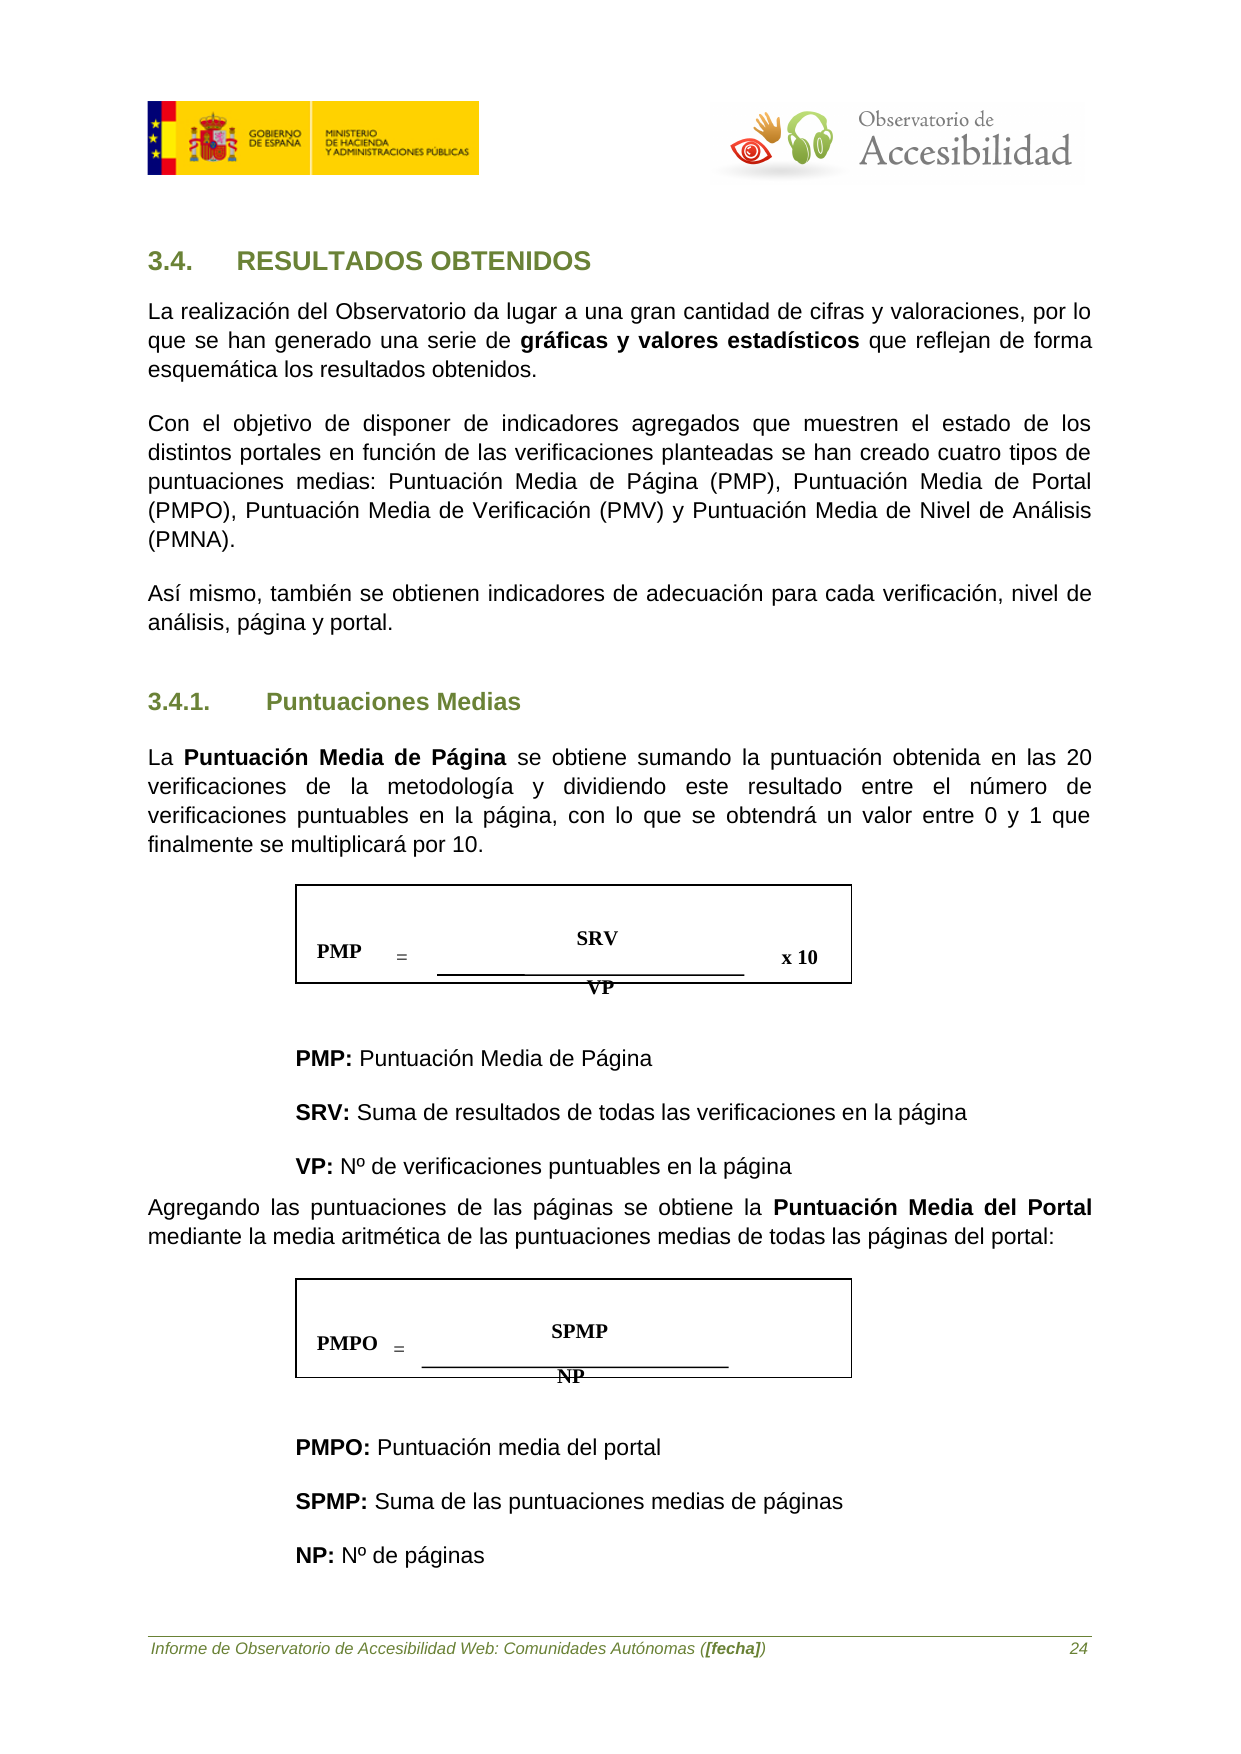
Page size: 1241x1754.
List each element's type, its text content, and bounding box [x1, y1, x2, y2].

text PMP: Puntuación Media de Página [295, 1045, 1092, 1071]
text La realización del Observatorio da lugar a una gran cantidad de cifras y valoraciones, por lo que se han generado una serie de gráficas y valores estadísticos que reflejan de forma esquemática los resultados obtenidos. [148, 298, 1092, 382]
text La Puntuación Media de Página se obtiene sumando la puntuación obtenida en las 20 verificaciones de la metodología y dividiendo este resultado entre el número de verificaciones puntuables en la página, con lo que se obtendrá un valor entre 0 y 1 que finalmente se multiplicará por 10. [148, 744, 1092, 857]
text NP: Nº de páginas [295, 1542, 1092, 1568]
text Con el objetivo de disponer de indicadores agregados que muestren el estado de los distintos portales en función de las verificaciones planteadas se han creado cuatro tipos de puntuaciones medias: Puntuación Media de Página (PMP), Puntuación Media de Portal (PMPO), Puntuación Media de Verificación (PMV) y Puntuación Media de Nivel de Análisis (PMNA). [148, 410, 1092, 552]
text SRV: Suma de resultados de todas las verificaciones en la página [295, 1099, 1092, 1125]
picture [147, 101, 479, 175]
subtitle Resultados obtenidos [148, 245, 1092, 276]
picture [710, 102, 1086, 185]
text VP: Nº de verificaciones puntuables en la página [295, 1153, 1092, 1179]
text PMPO: Puntuación media del portal [295, 1434, 1092, 1460]
text Así mismo, también se obtienen indicadores de adecuación para cada verificación, nivel de análisis, página y portal. [148, 579, 1092, 635]
subtitle Puntuaciones Medias [148, 687, 1092, 716]
text SPMP: Suma de las puntuaciones medias de páginas [295, 1488, 1092, 1514]
text Agregando las puntuaciones de las páginas se obtiene la Puntuación Media del Portal mediante la media aritmética de las puntuaciones medias de todas las páginas del portal: [148, 1194, 1092, 1249]
